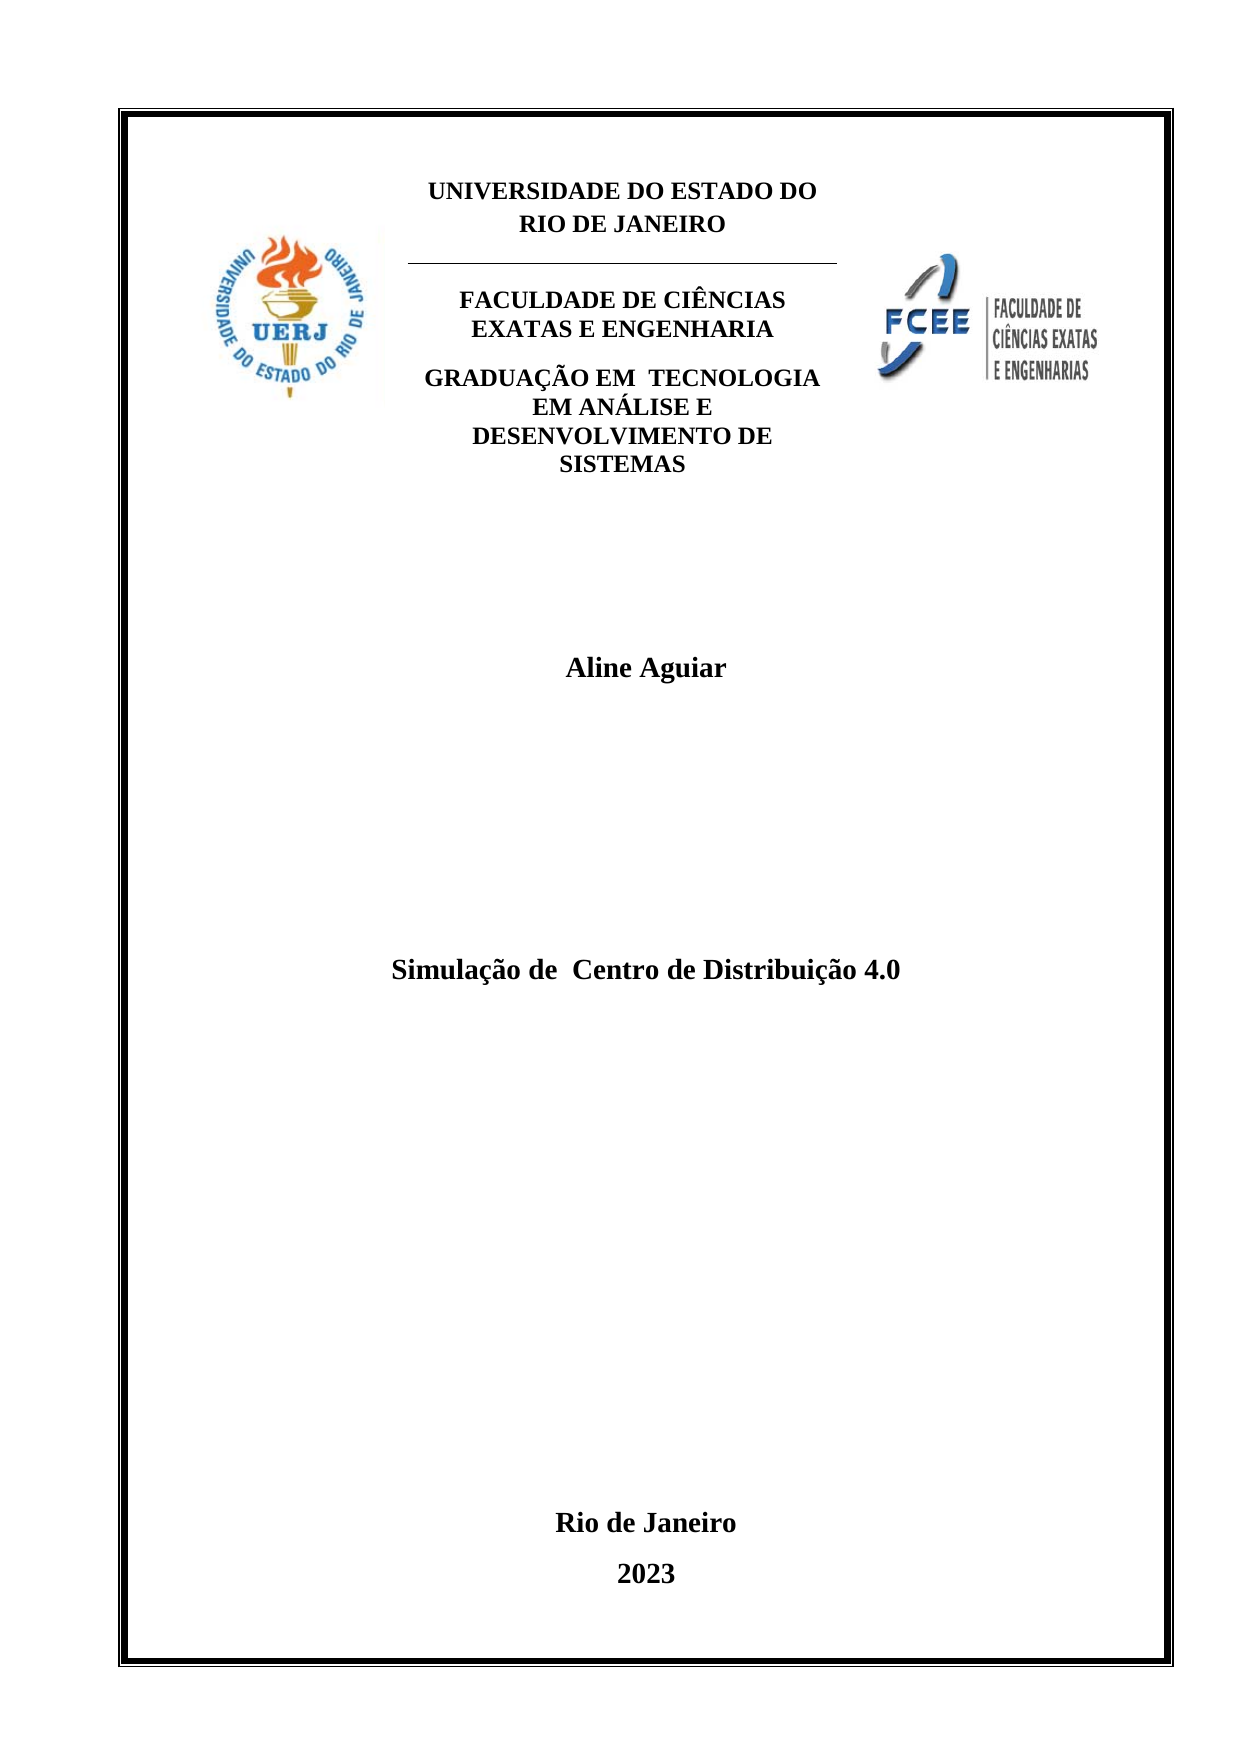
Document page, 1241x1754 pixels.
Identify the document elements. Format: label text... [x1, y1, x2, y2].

table_header [165, 123, 396, 499]
subtitle Simulação de Centro de Distribuição 4.0 [141, 952, 1151, 986]
table_header [849, 123, 1127, 499]
text Rio de Janeiro [141, 1505, 1151, 1539]
table_header UNIVERSIDADE DO ESTADO DO RIO DE JANEIRO FACULDADE DE CIÊNCIAS EXATAS E ENGENHARIA GRADUAÇÃO EM TECNOLOGIA EM ANÁLISE E DESENVOLVIMENTO DE SISTEMAS [396, 123, 849, 499]
picture [865, 231, 1107, 399]
subtitle Aline Aguiar [141, 650, 1151, 684]
text 2023 [141, 1556, 1151, 1589]
picture [192, 223, 385, 408]
